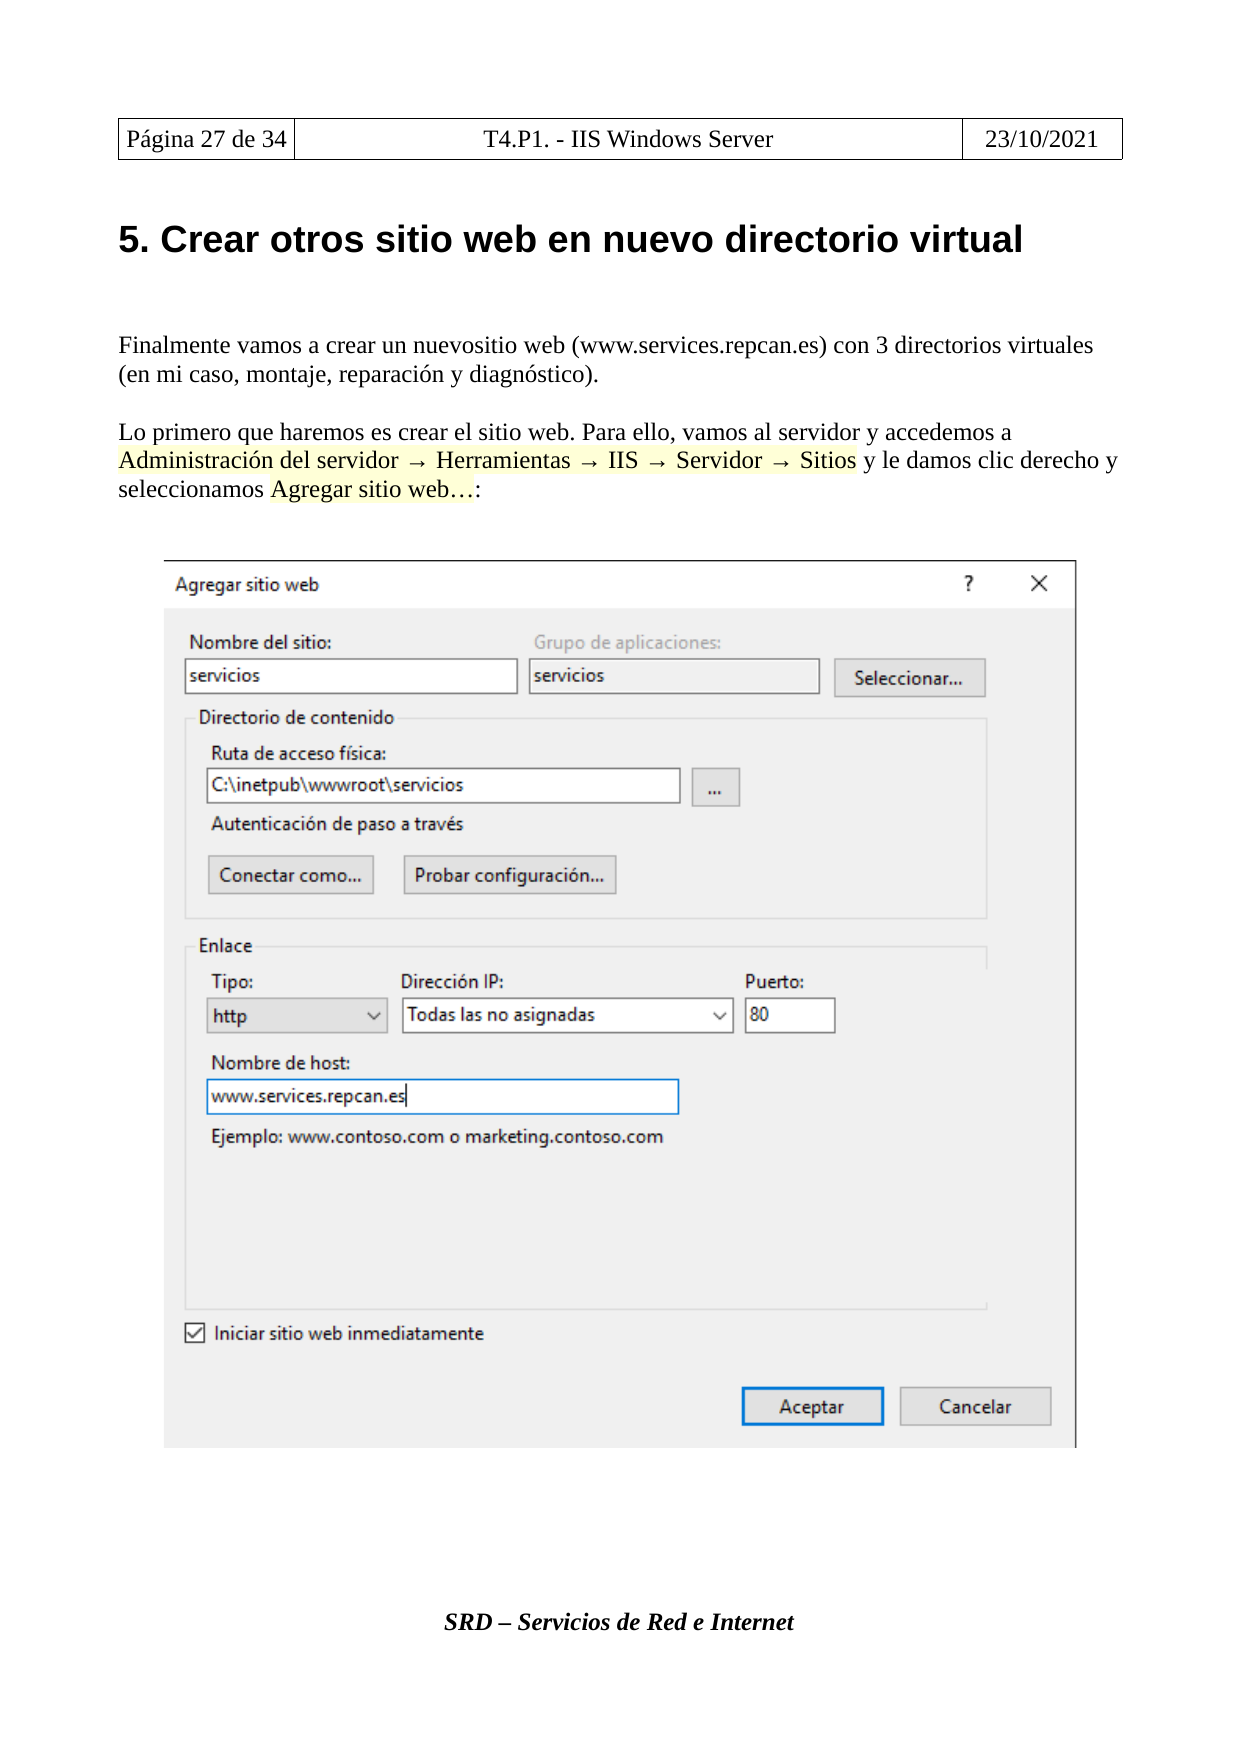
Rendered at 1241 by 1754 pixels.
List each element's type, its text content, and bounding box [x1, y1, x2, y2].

picture [163, 560, 1077, 1448]
text Finalmente vamos a crear un nuevositio web (www.services.repcan.es) con 3 directorios virtuales (en mi caso, montaje, reparación y diagnóstico). [118, 330, 1122, 388]
text Lo primero que haremos es crear el sitio web. Para ello, vamos al servidor y accedemos a Administración del servidor → Herramientas → IIS → Servidor → Sitios y le damos clic derecho y seleccionamos Agregar sitio web…: [118, 417, 1122, 503]
subtitle 5. Crear otros sitio web en nuevo directorio virtual [118, 217, 1122, 260]
